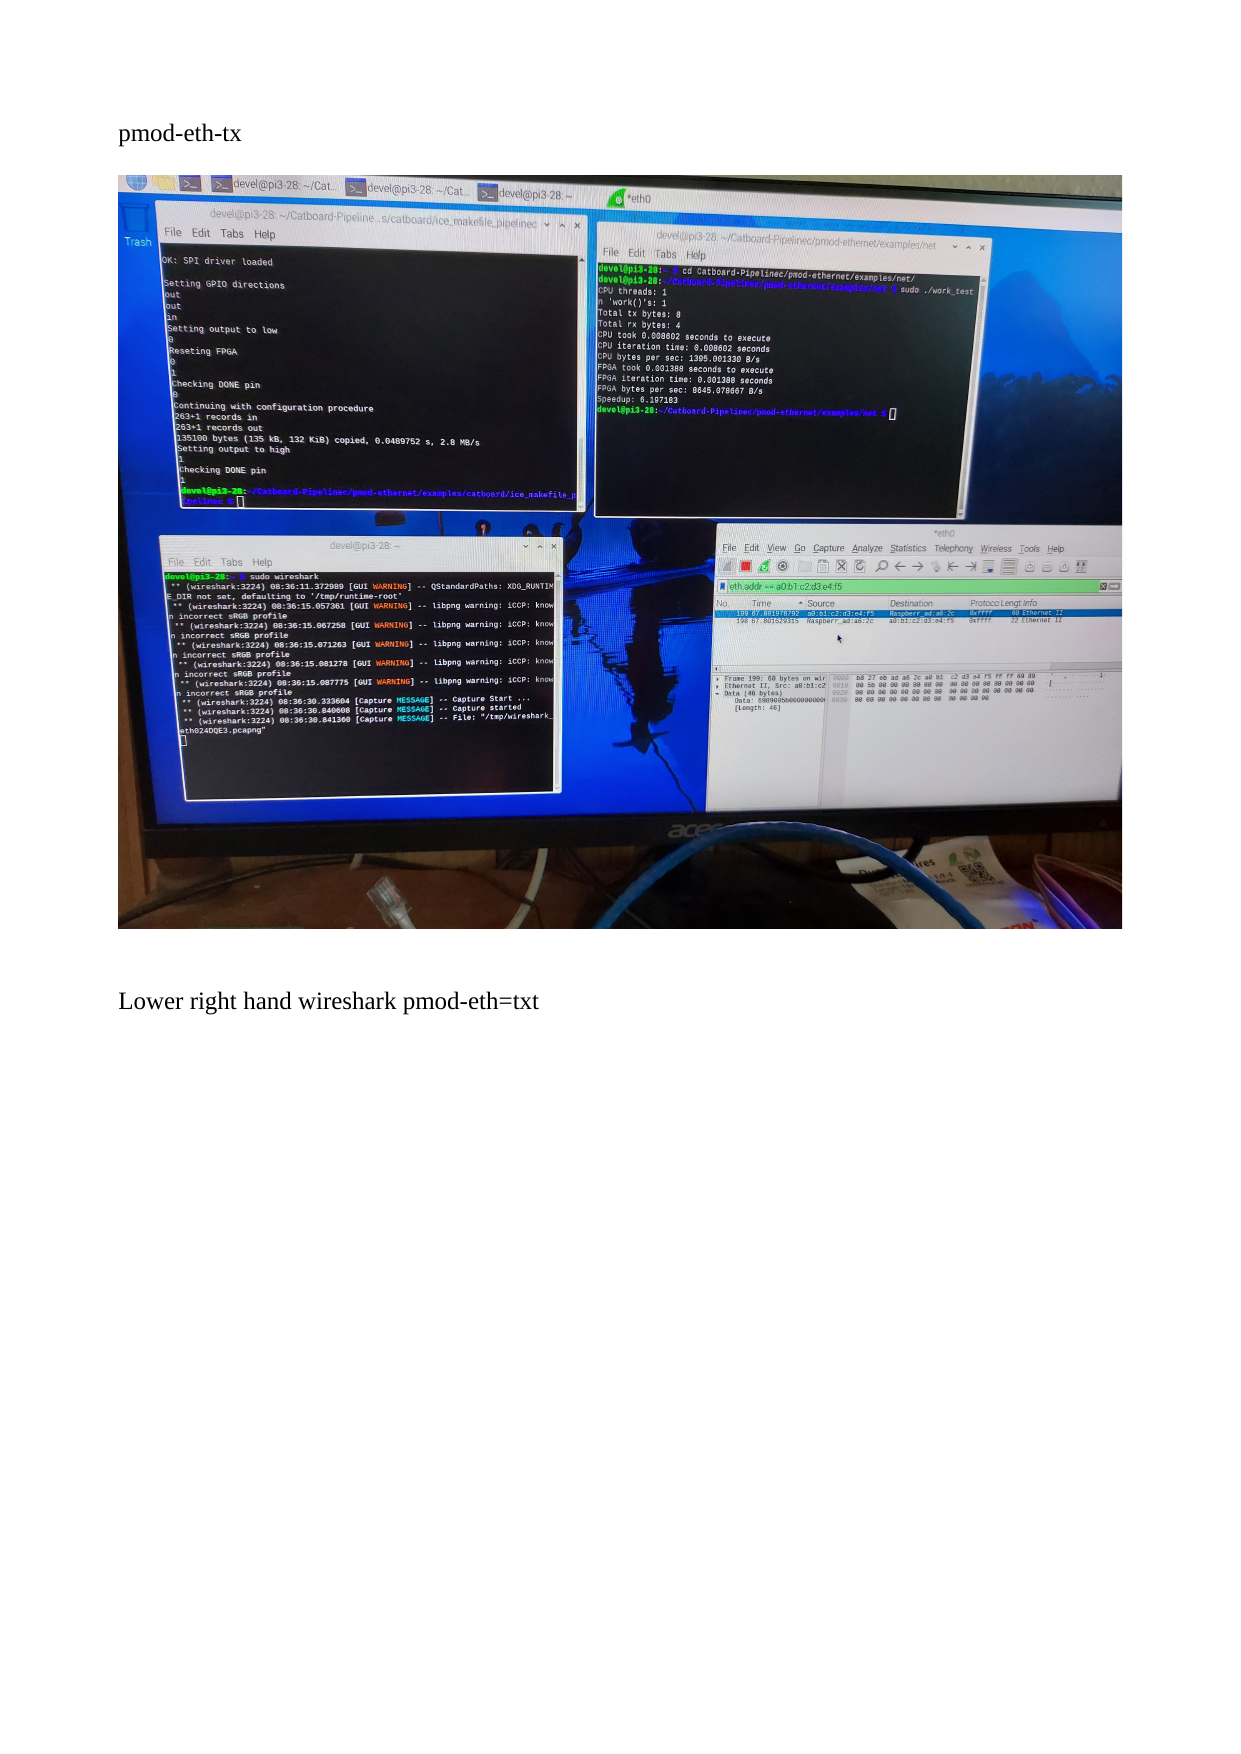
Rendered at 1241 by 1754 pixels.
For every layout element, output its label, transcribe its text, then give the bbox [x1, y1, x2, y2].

text pmod-eth-tx [118, 118, 1122, 147]
text Lower right hand wireshark pmod-eth=txt [118, 986, 1122, 1015]
picture [118, 175, 1123, 929]
